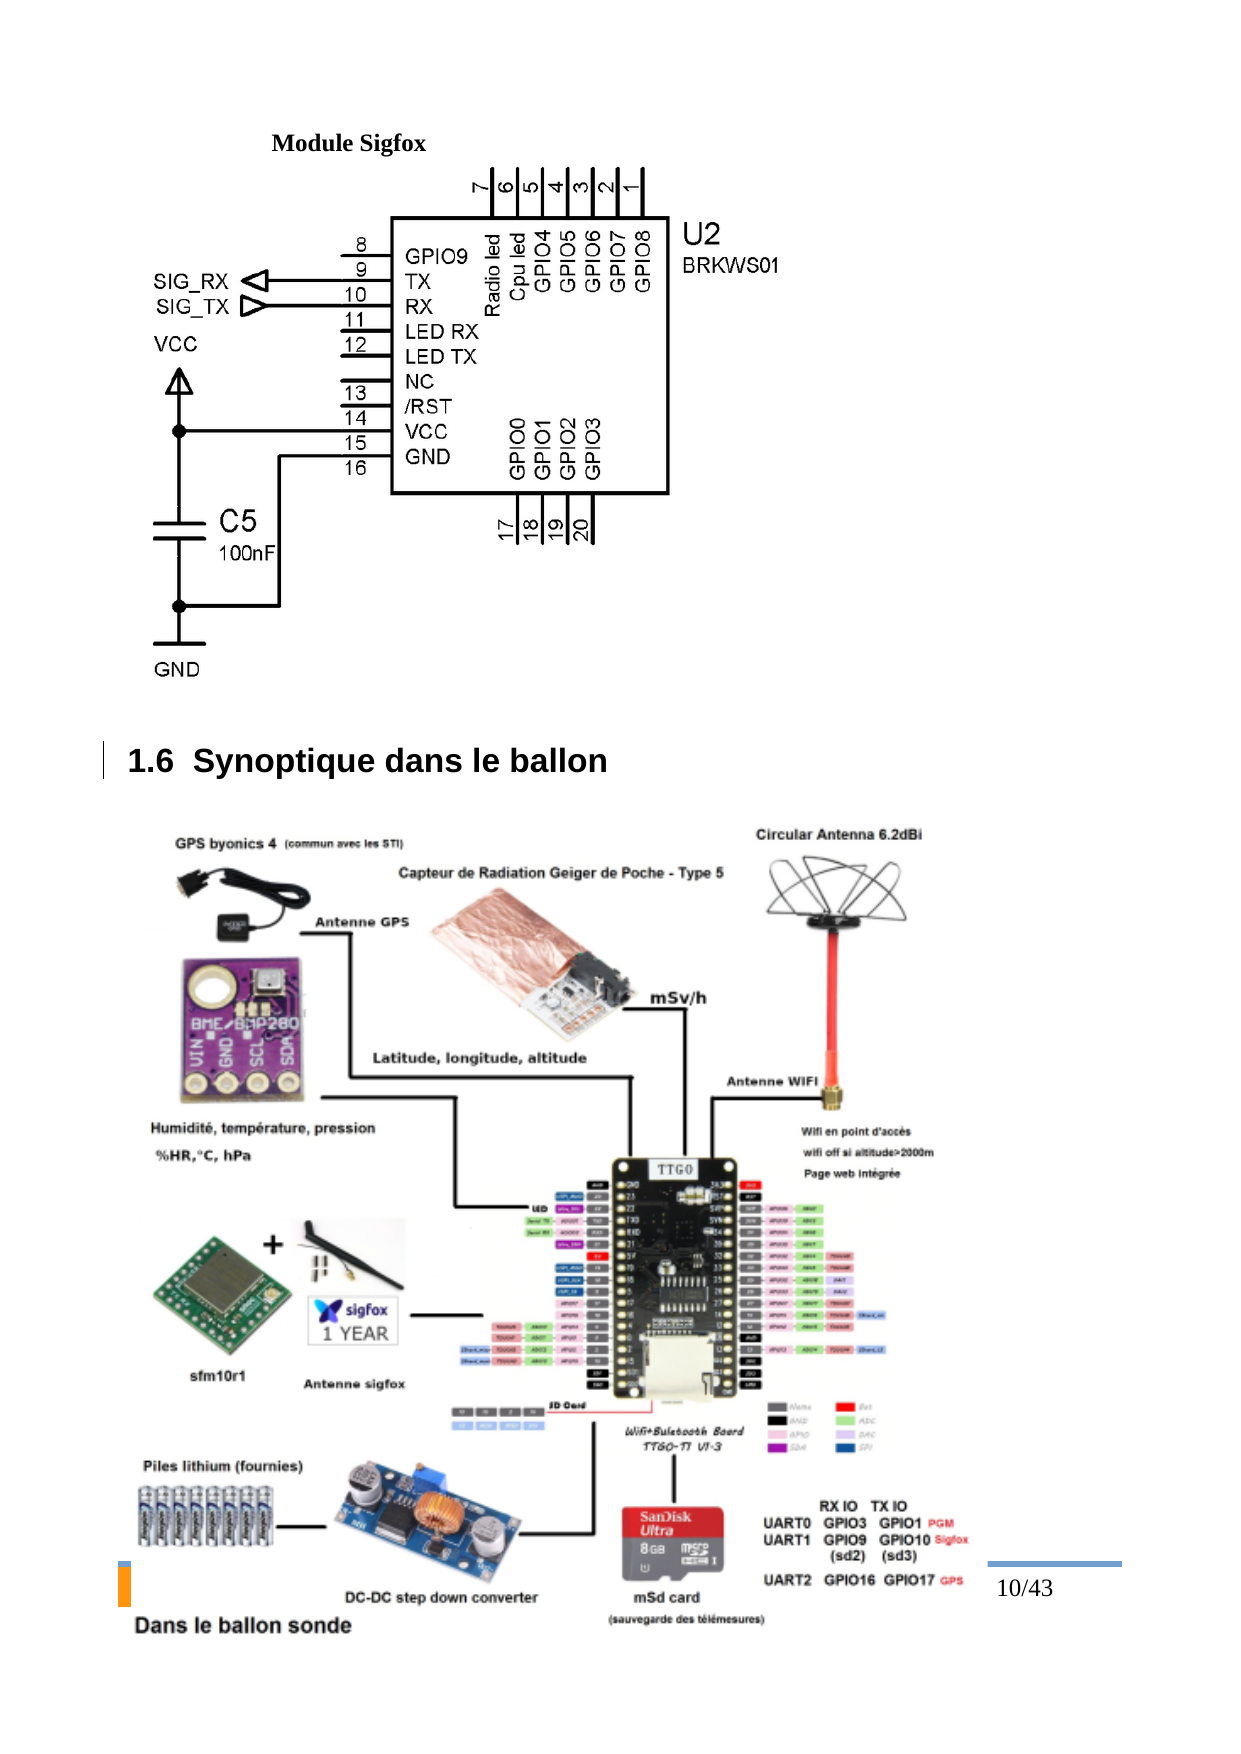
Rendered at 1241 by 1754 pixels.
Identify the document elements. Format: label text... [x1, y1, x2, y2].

picture [146, 160, 790, 682]
subtitle Synoptique dans le ballon [118, 741, 1122, 779]
picture [131, 818, 988, 1637]
